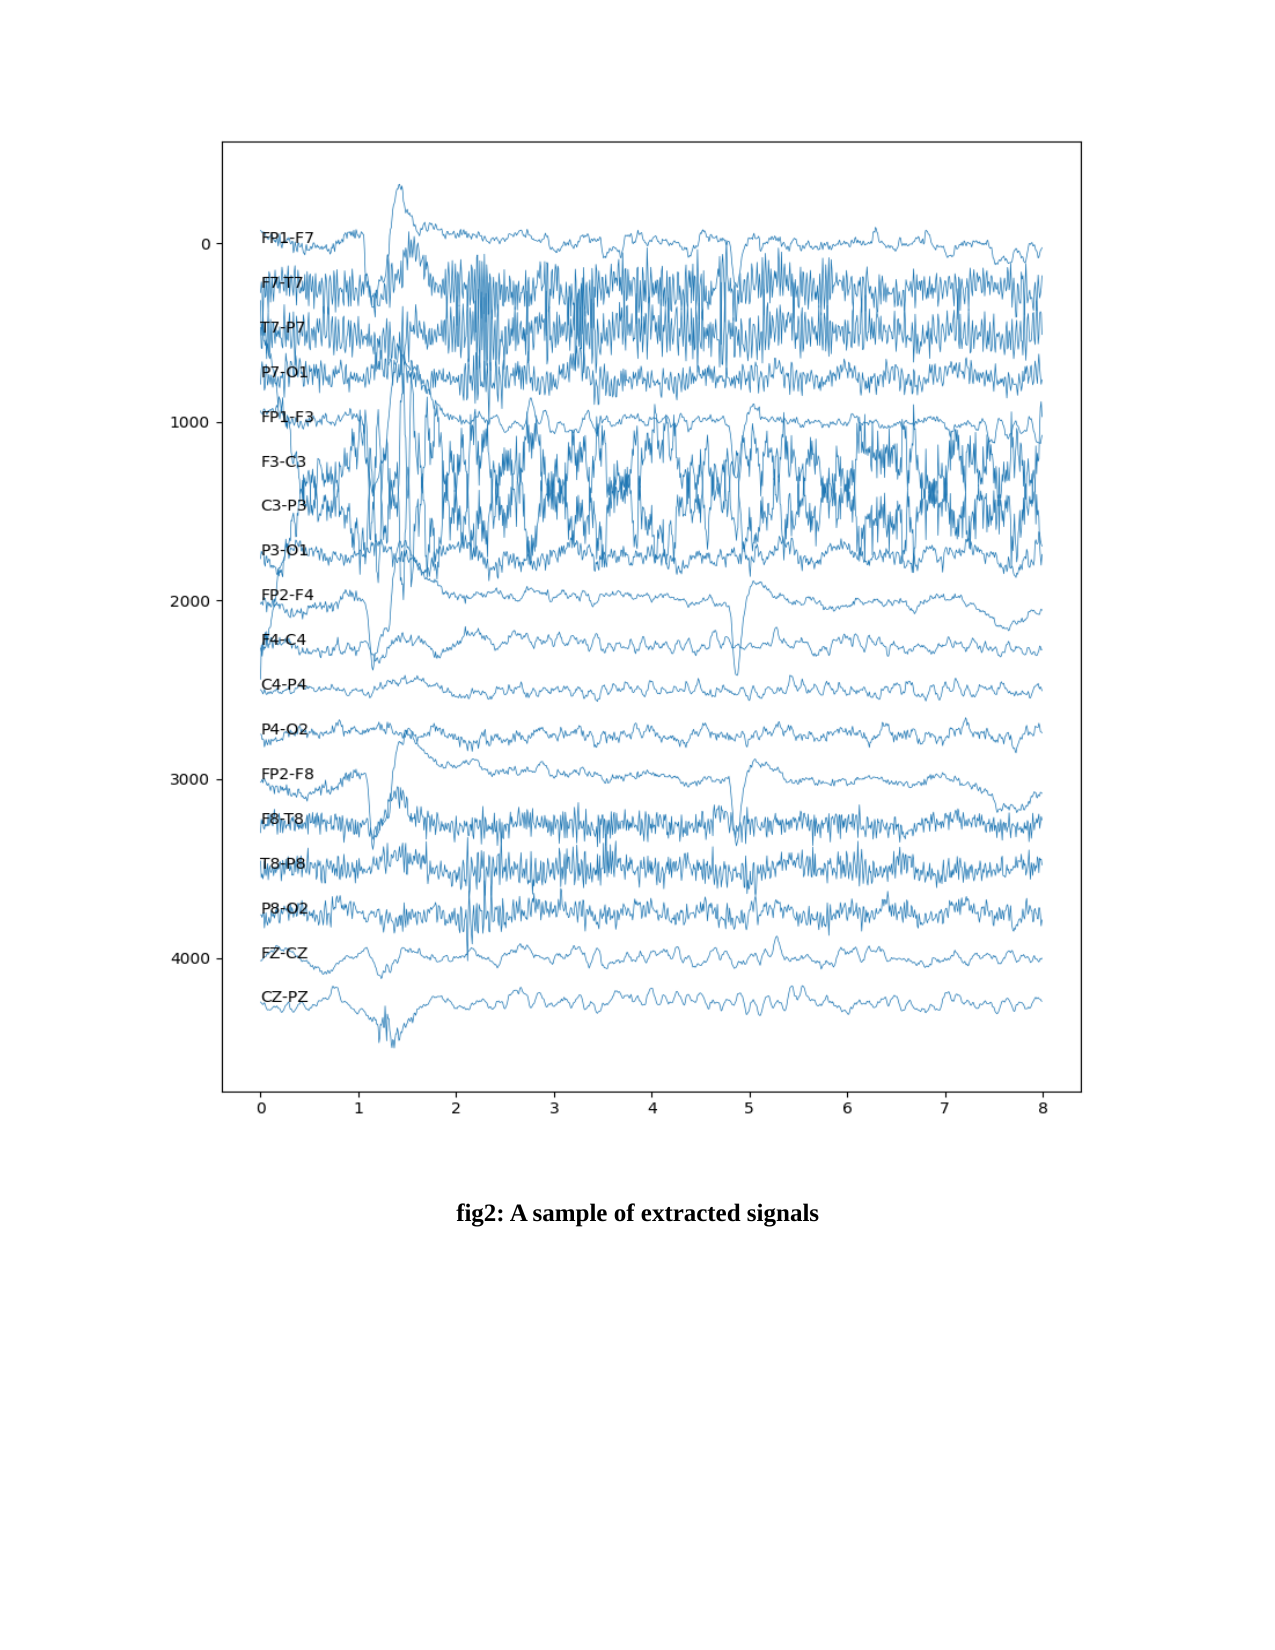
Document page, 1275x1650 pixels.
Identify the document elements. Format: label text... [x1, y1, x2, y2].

picture [138, 118, 1137, 1165]
text fig2: A sample of extracted signals [118, 1198, 1157, 1227]
